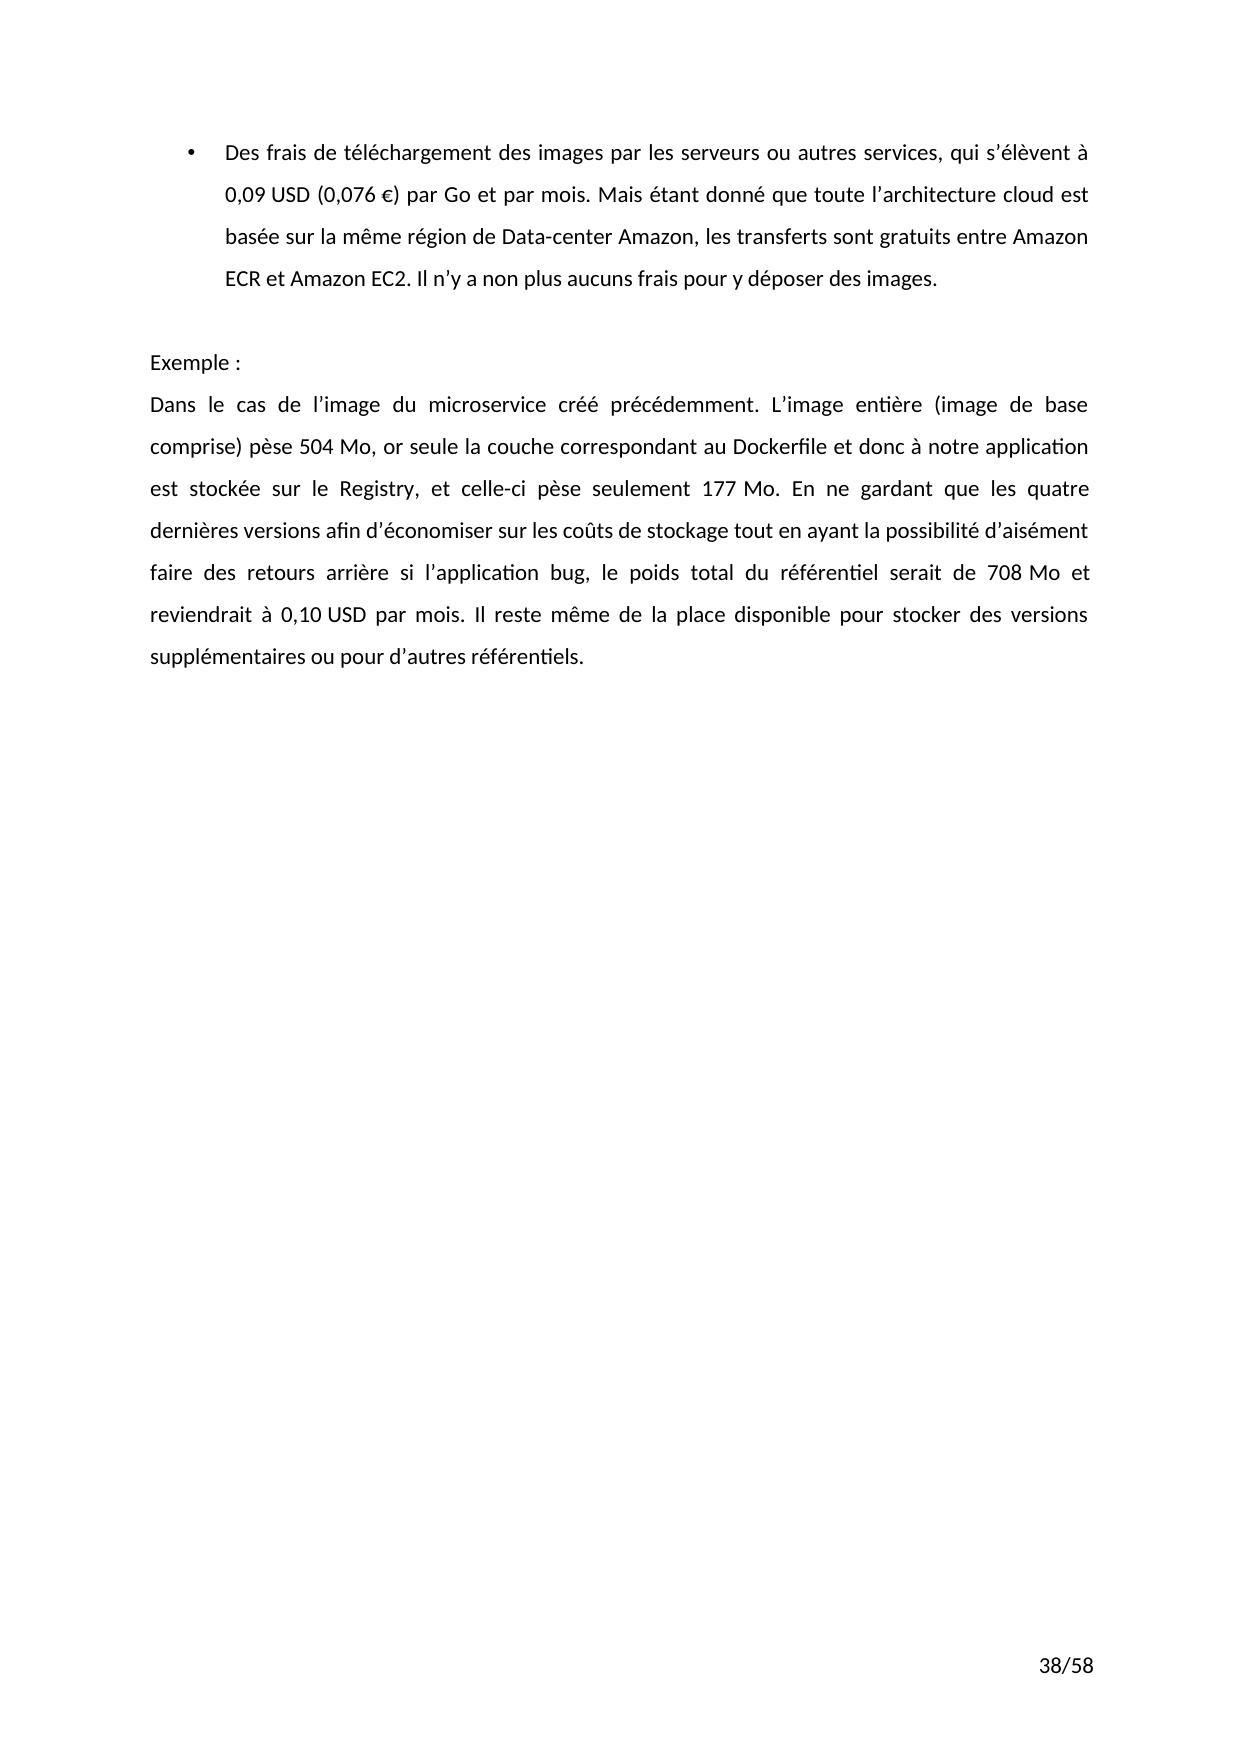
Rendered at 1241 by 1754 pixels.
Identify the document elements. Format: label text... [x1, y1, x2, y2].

text Dans le cas de l’image du microservice créé précédemment. L’image entière (image de base comprise) pèse 504 Mo, or seule la couche correspondant au Dockerfile et donc à notre application est stockée sur le Registry, et celle-ci pèse seulement 177 Mo. En ne gardant que les quatre dernières versions afin d’économiser sur les coûts de stockage tout en ayant la possibilité d’aisément faire des retours arrière si l’application bug, le poids total du référentiel serait de 708 Mo et reviendrait à 0,10 USD par mois. Il reste même de la place disponible pour stocker des versions supplémentaires ou pour d’autres référentiels. [150, 390, 1090, 670]
list Des frais de téléchargement des images par les serveurs ou autres services, qui s’élèvent à 0,09 USD (0,076 €) par Go et par mois. Mais étant donné que toute l’architecture cloud est basée sur la même région de Data-center Amazon, les transferts sont gratuits entre Amazon ECR et Amazon EC2. Il n’y a non plus aucuns frais pour y déposer des images. [187, 138, 1090, 292]
text Exemple : [150, 348, 1090, 376]
